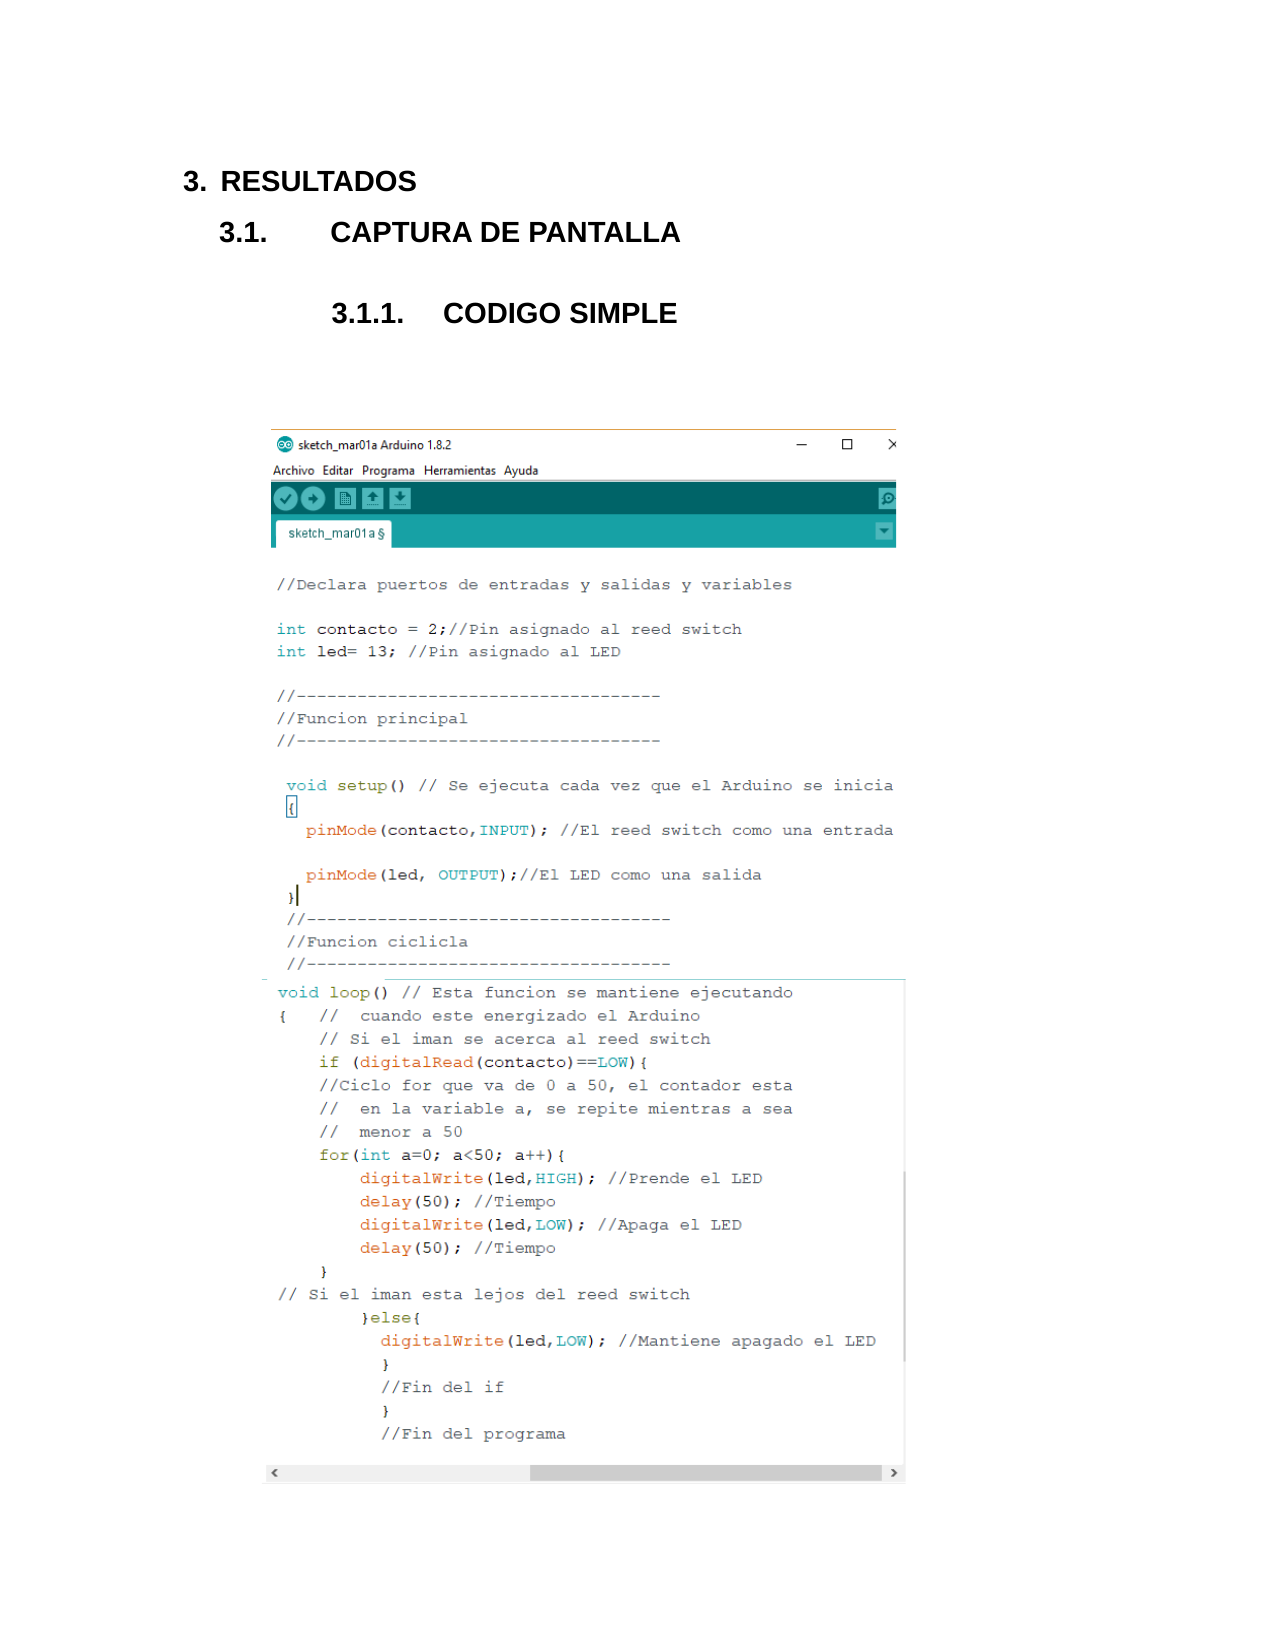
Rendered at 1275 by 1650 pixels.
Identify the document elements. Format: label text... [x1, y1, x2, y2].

picture [261, 429, 906, 1484]
list RESULTADOS [183, 163, 1158, 197]
list CODIGO SIMPLE [443, 296, 1218, 330]
list CAPTURA DE PANTALLA [330, 215, 814, 249]
